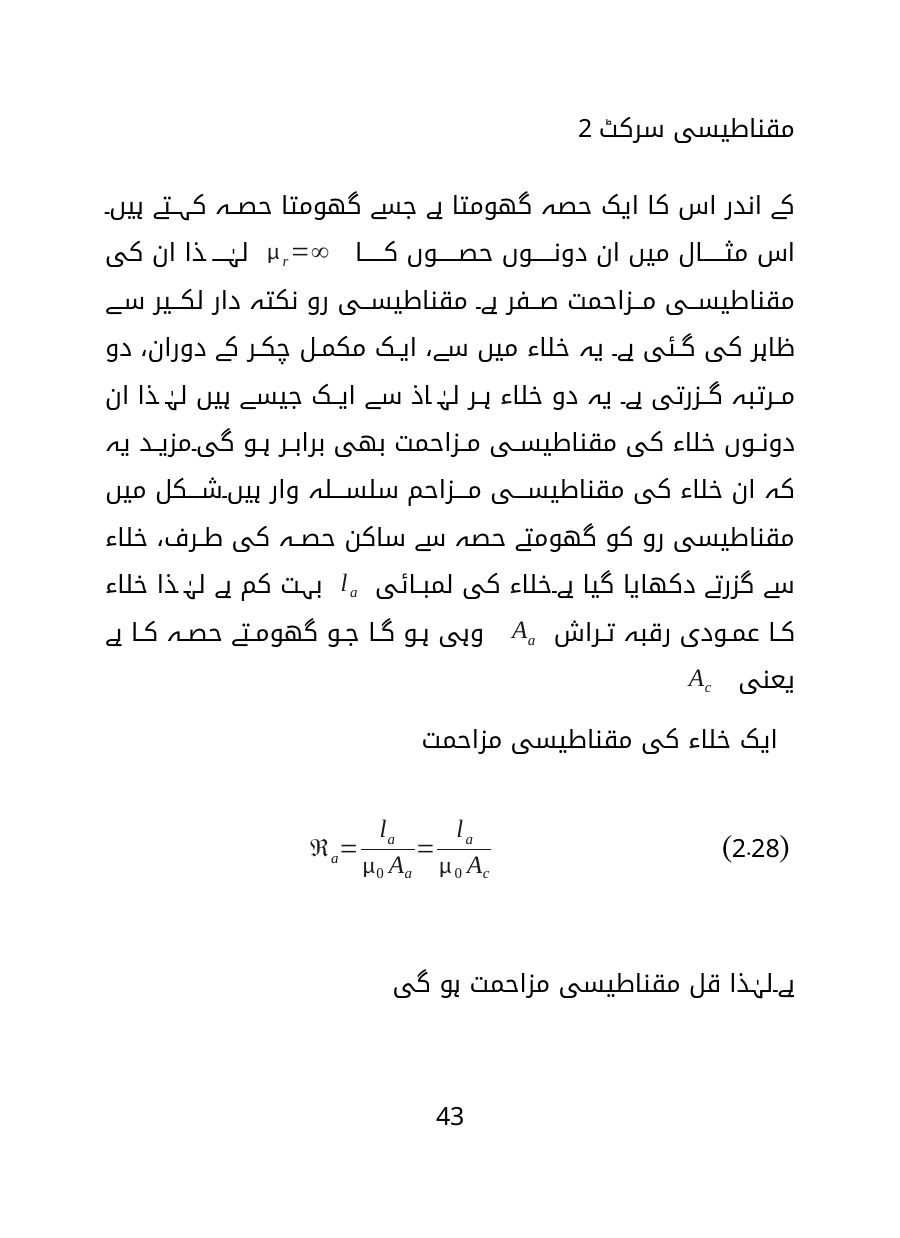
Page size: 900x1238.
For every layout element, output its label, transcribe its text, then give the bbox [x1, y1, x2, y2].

text ہے۔لہٰذا قل مقناطیسی مزاحمت ہو گی [105, 961, 795, 1008]
text اس شکل میں ایک گھومتے مشین، مثلاً موٹر، کی ایک سادہ شکل دکھائی گئی ہے۔ ایسے مشینوں میں باہر کا حصہ ساکن رہتا ہے جس جو مشین کا ساکن حصہ کہتے ہیں اور اس ساکن حصہ کے اندر اس کا ایک حصہ گھومتا ہے جسے گھومتا حصہ کہتے ہیں۔ اس مثال میں ان دونوں حصوں کا لہٰذا ان کی مقناطیسی مزاحمت صفر ہے۔ مقناطیسی رو نکتہ دار لکیر سے ظاہر کی گئی ہے۔ یہ خلاء میں سے، ایک مکمل چکر کے دوران، دو مرتبہ گزرتی ہے۔ یہ دو خلاء ہر لہٰاذ سے ایک جیسے ہیں لہٰذا ان دونوں خلاء کی مقناطیسی مزاحمت بھی برابر ہو گی۔مزید یہ کہ ان خلاء کی مقناطیسی مزاحم سلسلہ وار ہیں۔شکل میں مقناطیسی رو کو گھومتے حصہ سے ساکن حصہ کی طرف، خلاء سے گزرتے دکھایا گیا ہے۔خلاء کی لمبائیبہت کم ہے لہٰذا خلاء کا عمودی رقبہ تراش وہی ہو گا جو گھومتے حصہ کا ہے یعنی [105, 182, 795, 704]
text ایک خلاء کی مقناطیسی مزاحمت [105, 716, 795, 764]
table_header (2.28) [688, 810, 795, 901]
table_header [105, 810, 688, 901]
